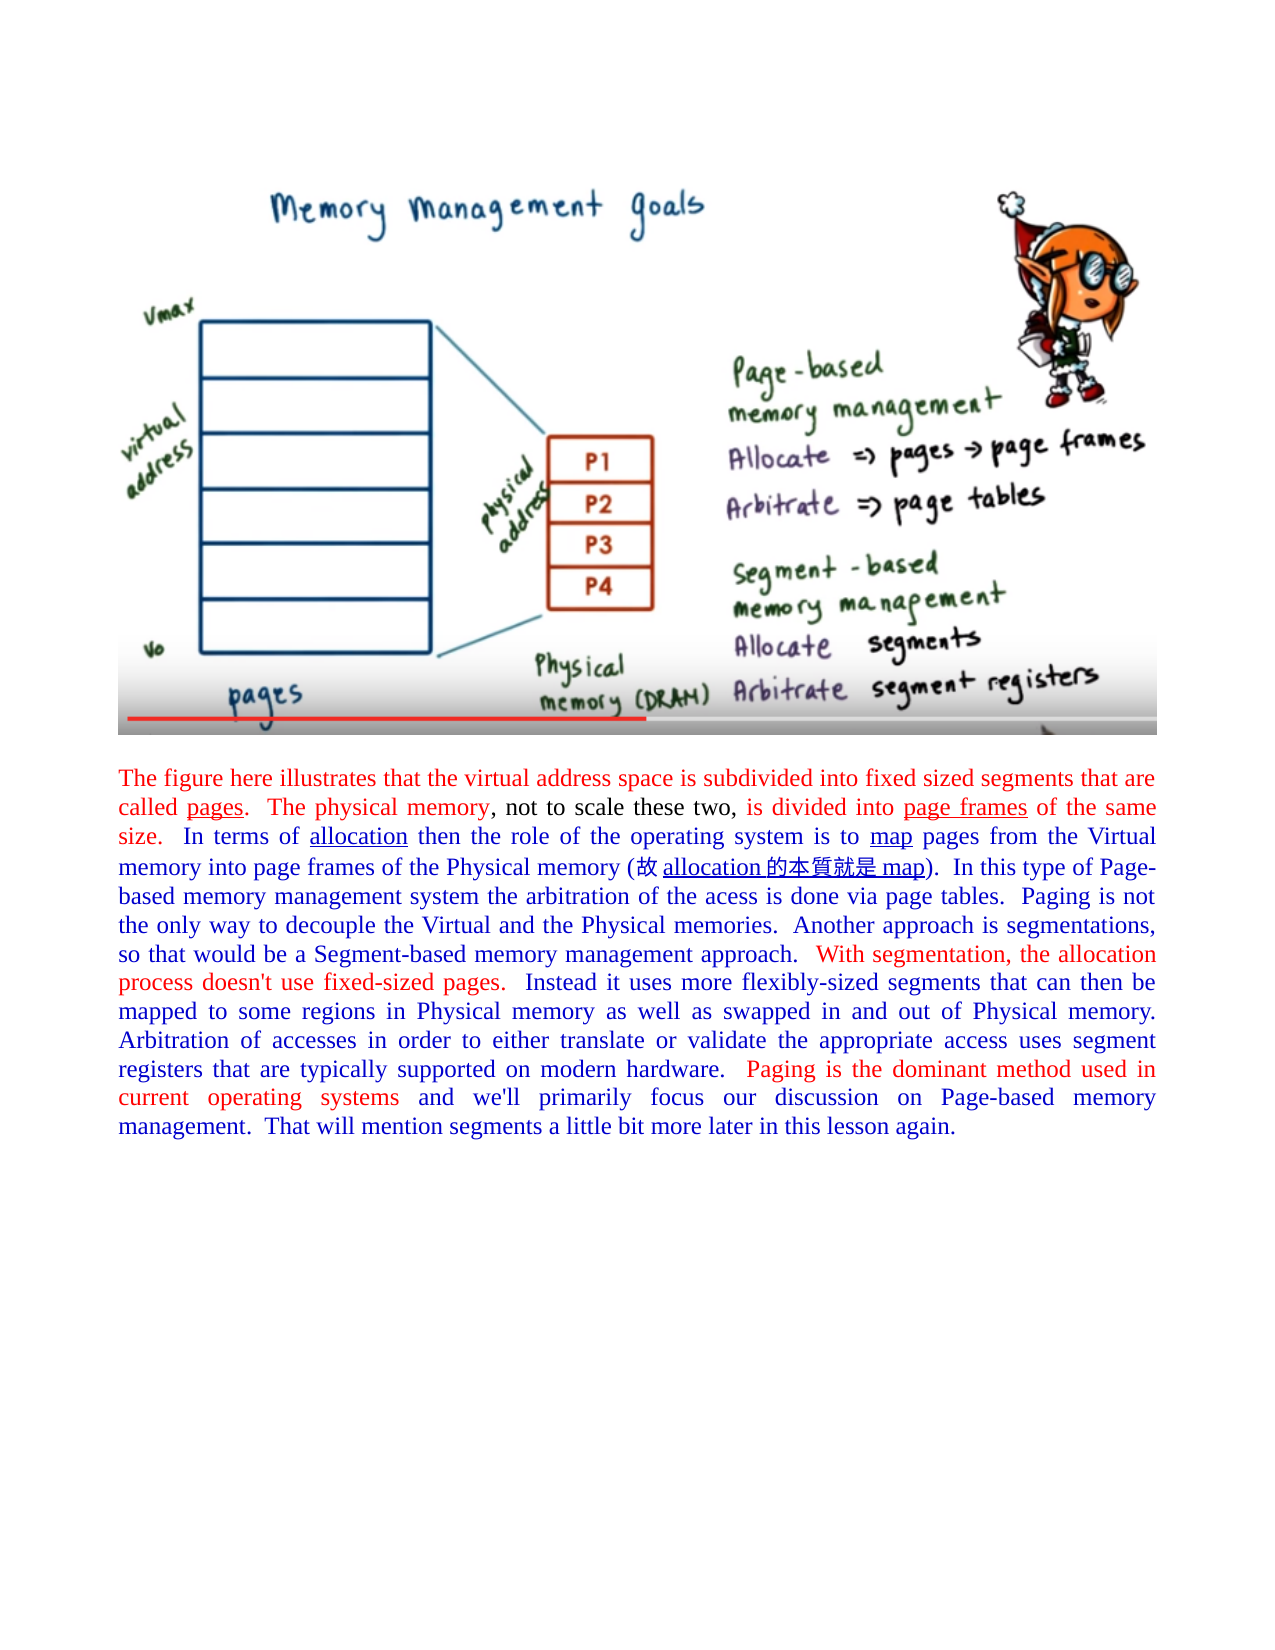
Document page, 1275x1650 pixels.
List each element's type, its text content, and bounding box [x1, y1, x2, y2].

picture [118, 175, 1157, 735]
text The figure here illustrates that the virtual address space is subdivided into fixed sized segments that are called pages. The physical memory, not to scale these two, is divided into page frames of the same size. In terms of allocation then the role of the operating system is to map pages from the Virtual memory into page frames of the Physical memory (故allocation的本質就是map). In this type of Page-based memory management system the arbitration of the acess is done via page tables. Paging is not the only way to decouple the Virtual and the Physical memories. Another approach is segmentations, so that would be a Segment-based memory management approach. With segmentation, the allocation process doesn't use fixed-sized pages. Instead it uses more flexibly-sized segments that can then be mapped to some regions in Physical memory as well as swapped in and out of Physical memory. Arbitration of accesses in order to either translate or validate the appropriate access uses segment registers that are typically supported on modern hardware. Paging is the dominant method used in current operating systems and we'll primarily focus our discussion on Page-based memory management. That will mention segments a little bit more later in this lesson again. [118, 763, 1157, 1140]
